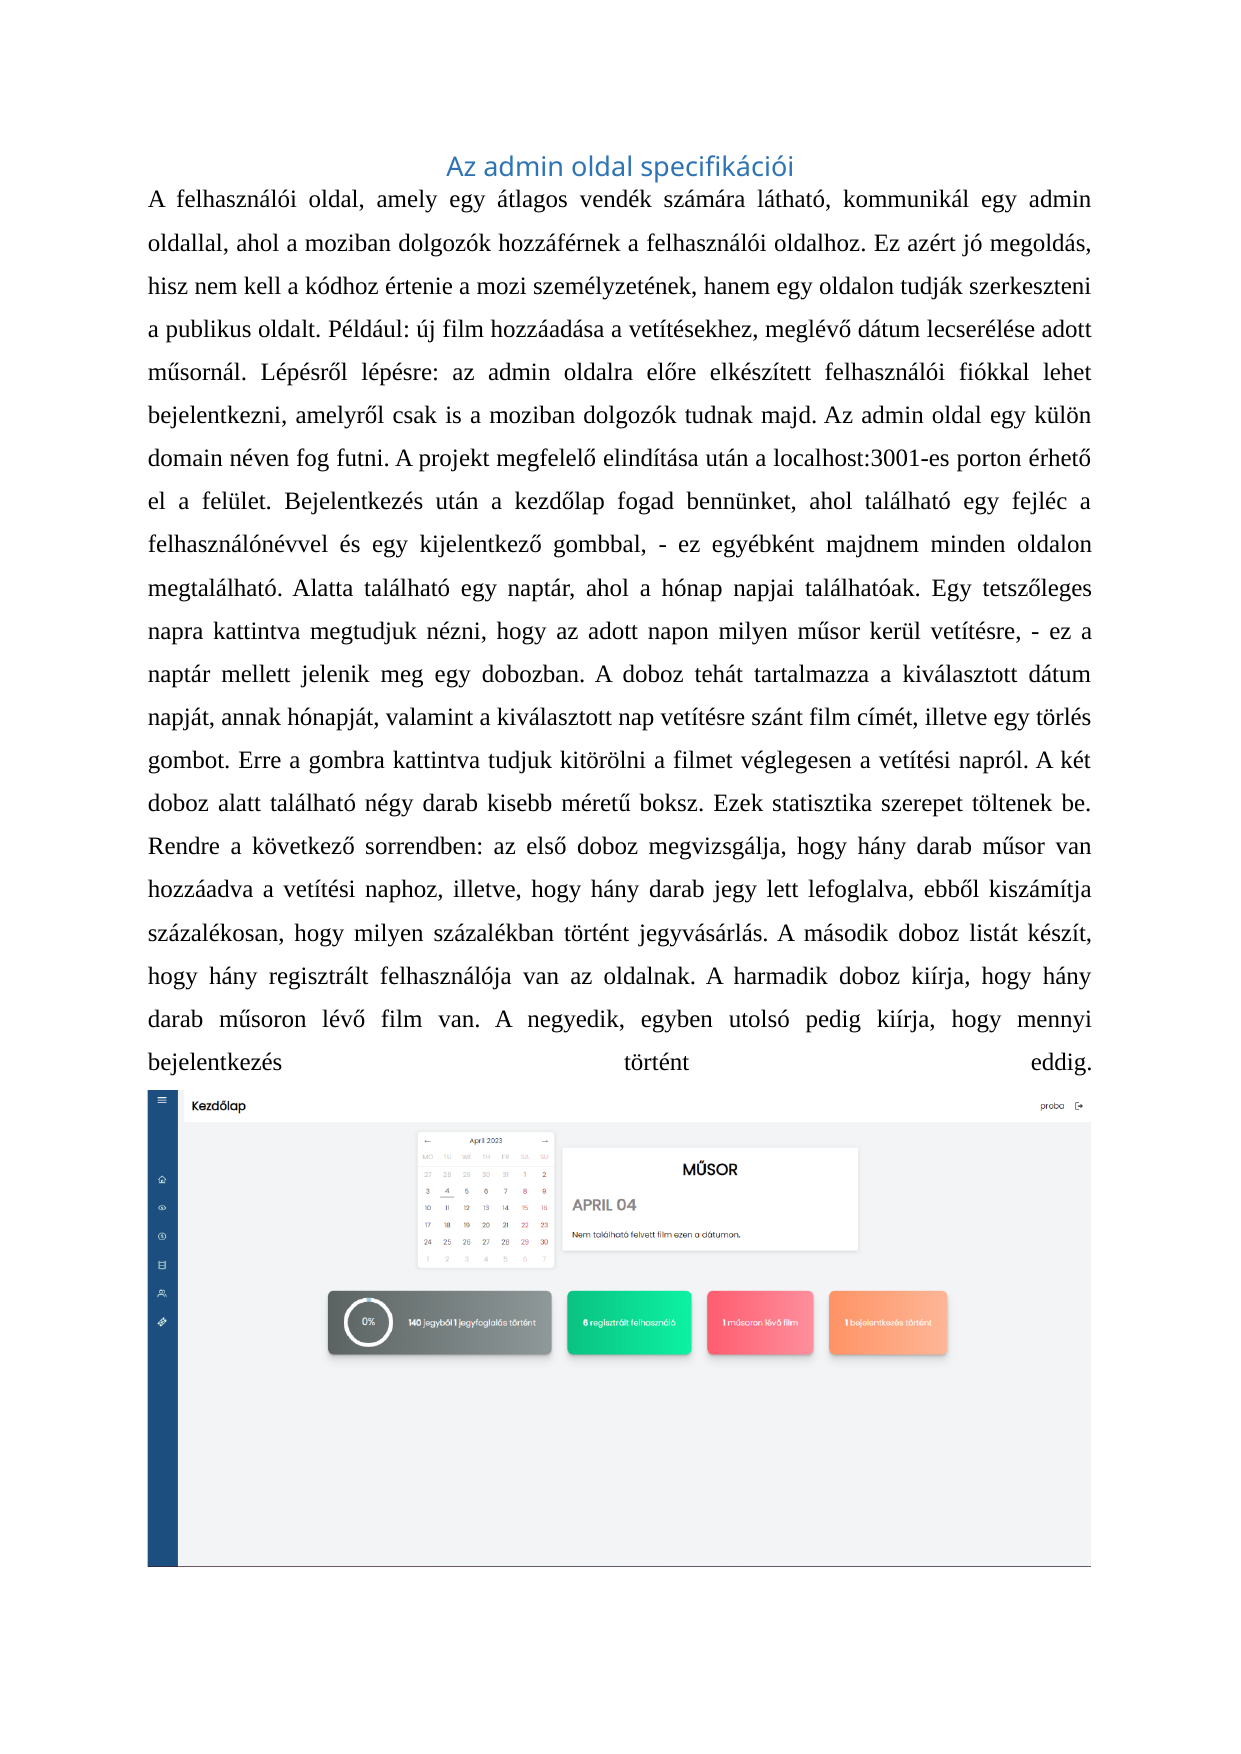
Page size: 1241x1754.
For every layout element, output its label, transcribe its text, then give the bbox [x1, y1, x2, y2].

subtitle Az admin oldal specifikációi [148, 148, 1093, 184]
text A felhasználói oldal, amely egy átlagos vendék számára látható, kommunikál egy admin oldallal, ahol a moziban dolgozók hozzáférnek a felhasználói oldalhoz. Ez azért jó megoldás, hisz nem kell a kódhoz értenie a mozi személyzetének, hanem egy oldalon tudják szerkeszteni a publikus oldalt. Például: új film hozzáadása a vetítésekhez, meglévő dátum lecserélése adott műsornál. Lépésről lépésre: az admin oldalra előre elkészített felhasználói fiókkal lehet bejelentkezni, amelyről csak is a moziban dolgozók tudnak majd. Az admin oldal egy külön domain néven fog futni. A projekt megfelelő elindítása után a localhost:3001-es porton érhető el a felület. Bejelentkezés után a kezdőlap fogad bennünket, ahol található egy fejléc a felhasználónévvel és egy kijelentkező gombbal, - ez egyébként majdnem minden oldalon megtalálható. Alatta található egy naptár, ahol a hónap napjai találhatóak. Egy tetszőleges napra kattintva megtudjuk nézni, hogy az adott napon milyen műsor kerül vetítésre, - ez a naptár mellett jelenik meg egy dobozban. A doboz tehát tartalmazza a kiválasztott dátum napját, annak hónapját, valamint a kiválasztott nap vetítésre szánt film címét, illetve egy törlés gombot. Erre a gombra kattintva tudjuk kitörölni a filmet véglegesen a vetítési napról. A két doboz alatt található négy darab kisebb méretű boksz. Ezek statisztika szerepet töltenek be. Rendre a következő sorrendben: az első doboz megvizsgálja, hogy hány darab műsor van hozzáadva a vetítési naphoz, illetve, hogy hány darab jegy lett lefoglalva, ebből kiszámítja százalékosan, hogy milyen százalékban történt jegyvásárlás. A második doboz listát készít, hogy hány regisztrált felhasználója van az oldalnak. A harmadik doboz kiírja, hogy hány darab műsoron lévő film van. A negyedik, egyben utolsó pedig kiírja, hogy mennyi bejelentkezés történt eddig. [148, 184, 1093, 1567]
